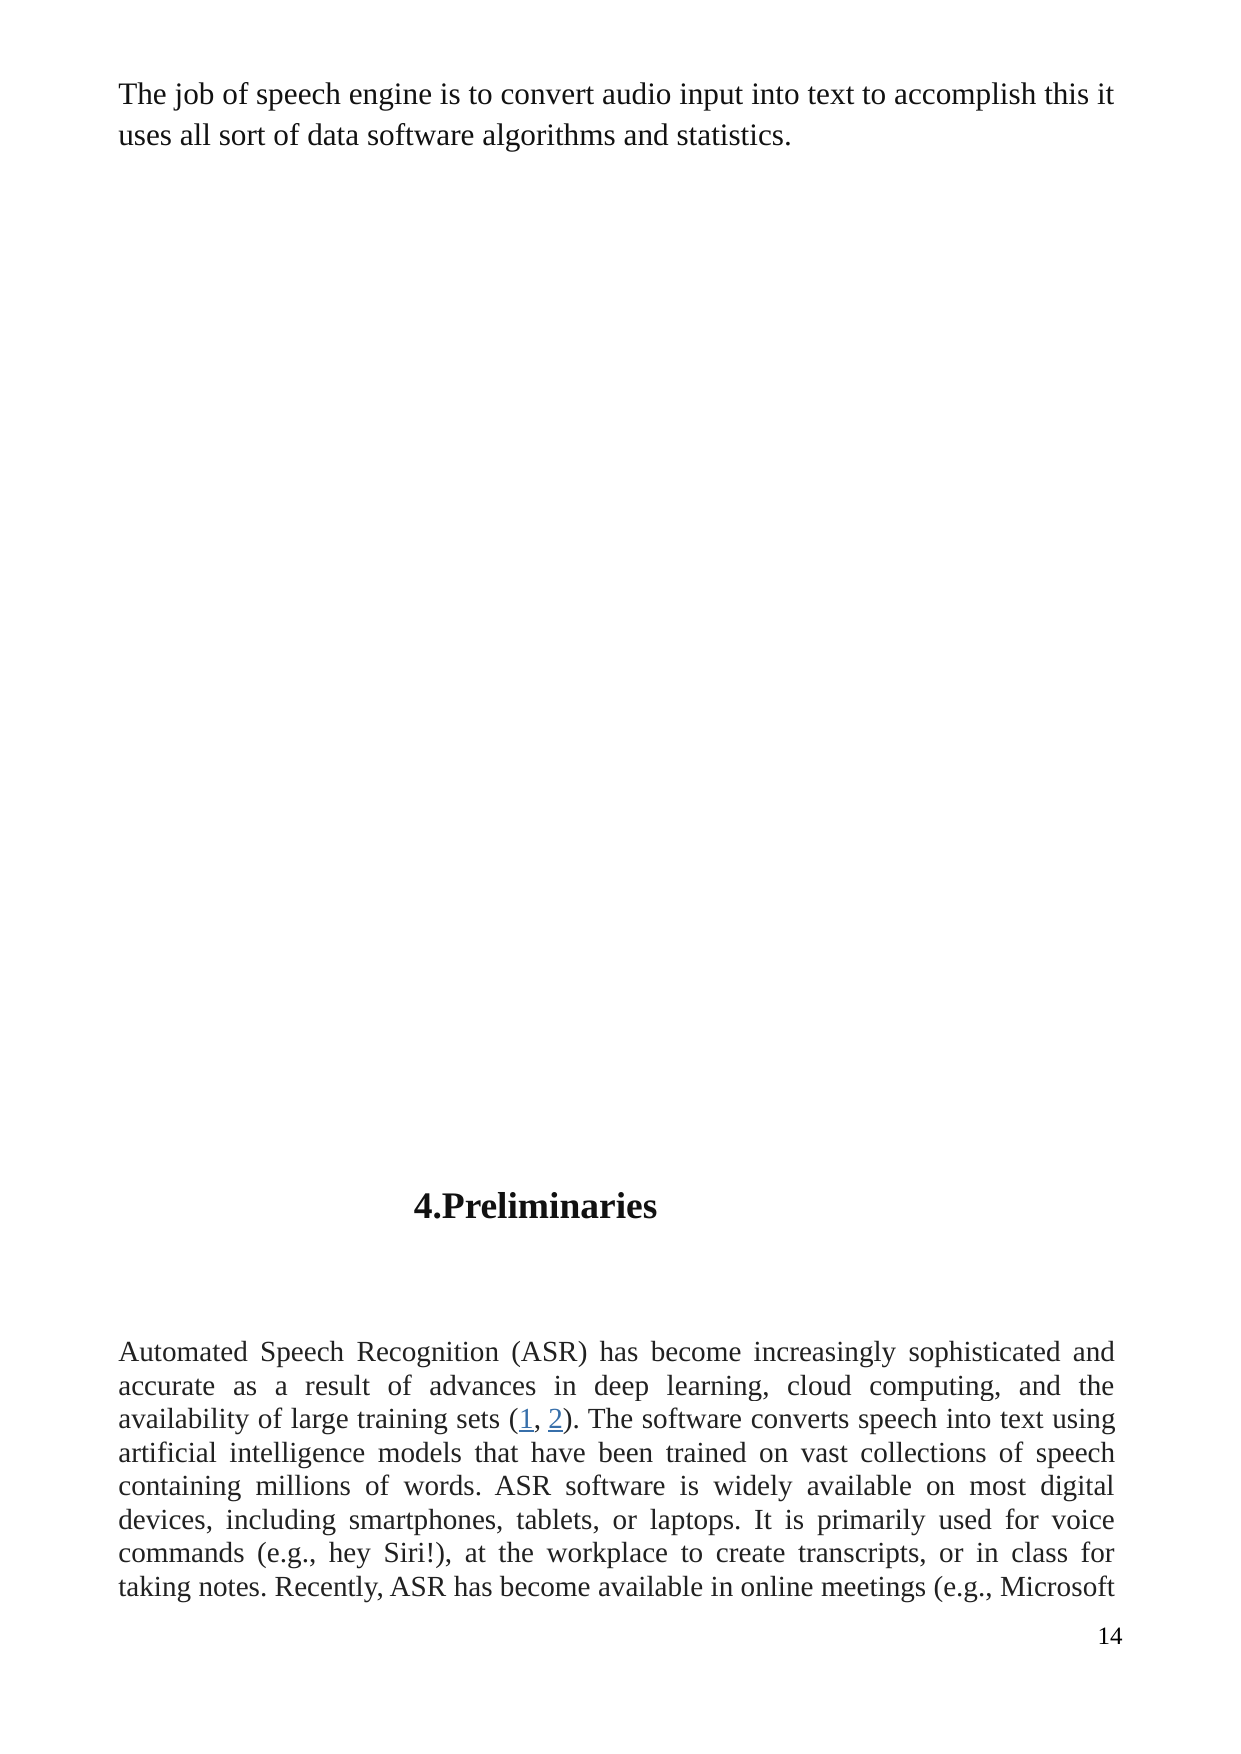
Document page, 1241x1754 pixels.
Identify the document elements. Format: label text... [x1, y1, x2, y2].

text Automated Speech Recognition (ASR) has become increasingly sophisticated and accurate as a result of advances in deep learning, cloud computing, and the availability of large training sets (1, 2). The software converts speech into text using artificial intelligence models that have been trained on vast collections of speech containing millions of words. ASR software is widely available on most digital devices, including smartphones, tablets, or laptops. It is primarily used for voice commands (e.g., hey Siri!), at the workplace to create transcripts, or in class for taking notes. Recently, ASR has become available in online meetings (e.g., Microsoft [118, 1334, 1116, 1603]
text 4.Preliminaries [118, 1184, 1116, 1227]
text The job of speech engine is to convert audio input into text to accomplish this it uses all sort of data software algorithms and statistics. [118, 75, 1116, 152]
